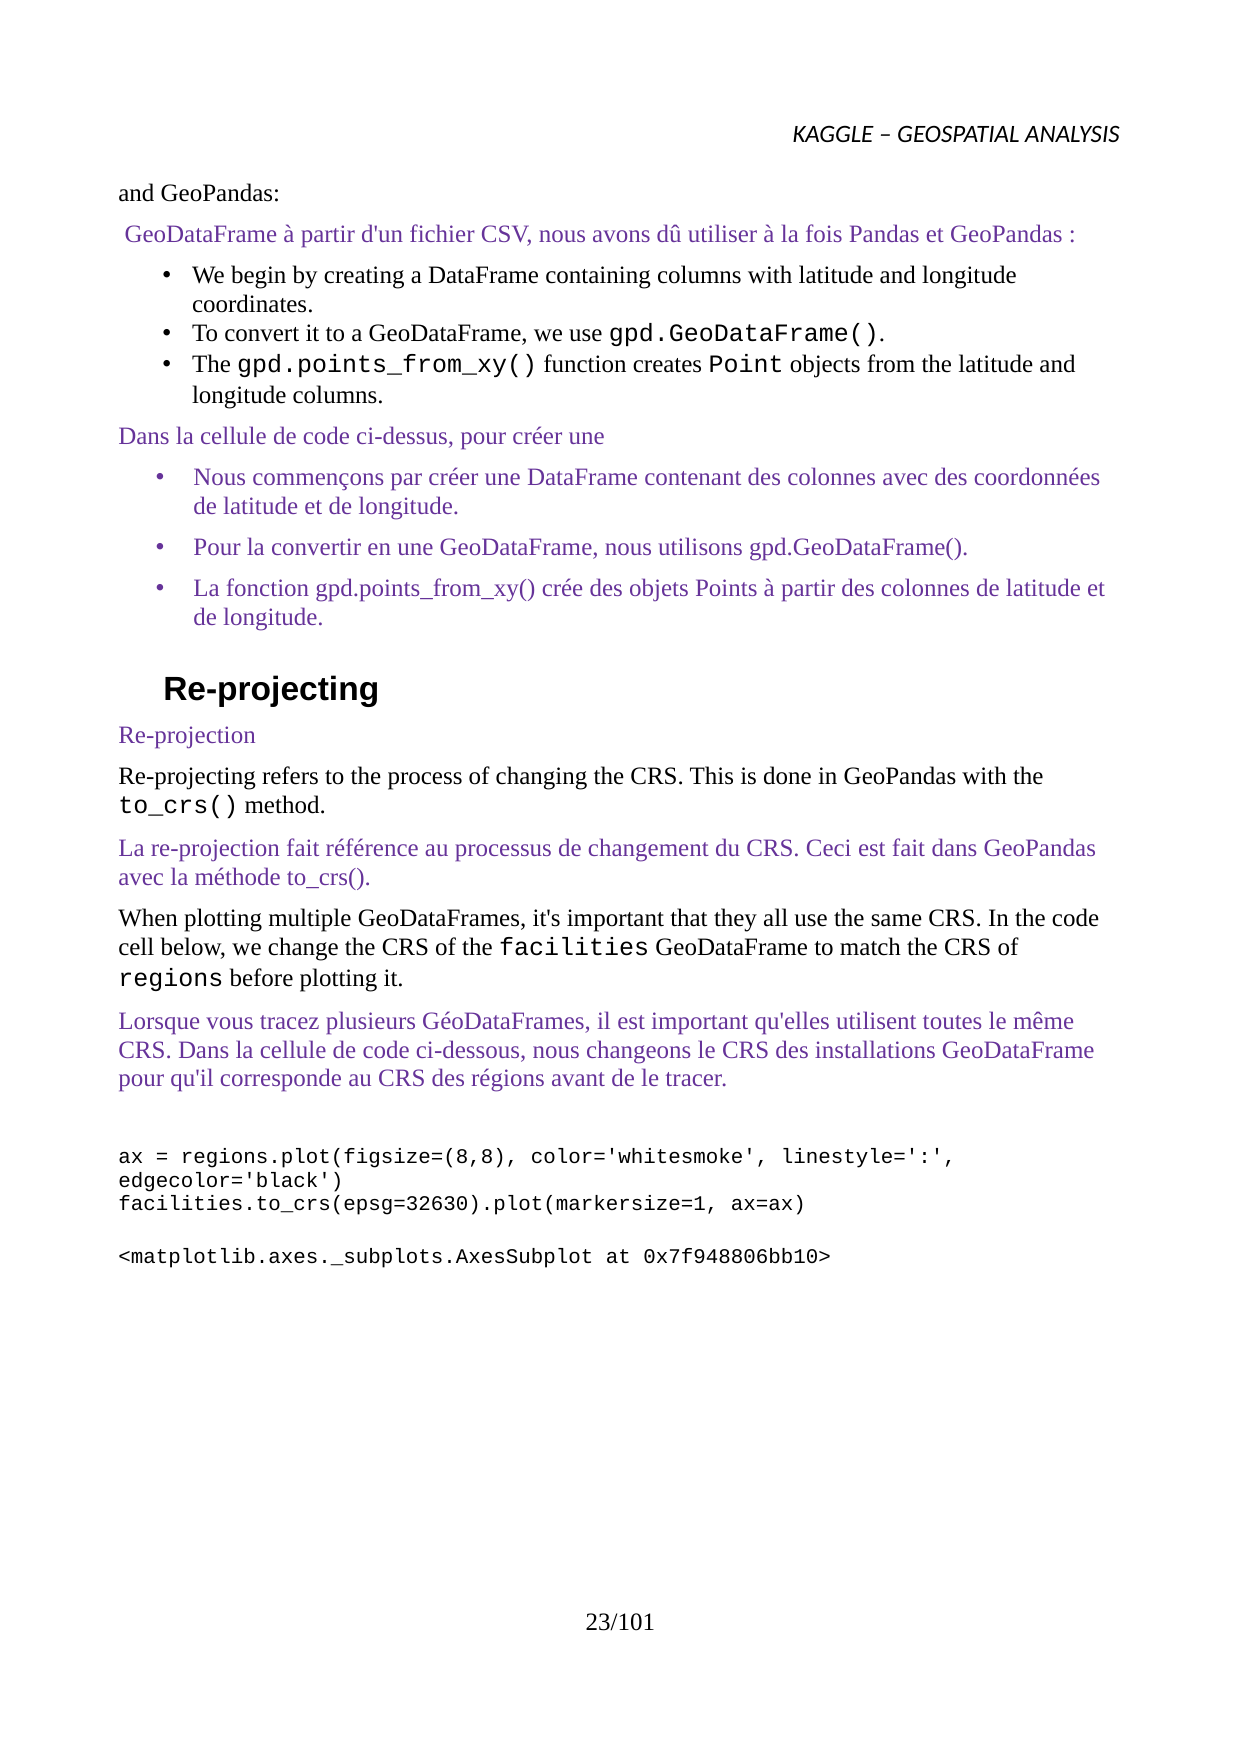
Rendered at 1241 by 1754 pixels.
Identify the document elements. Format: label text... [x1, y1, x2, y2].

text Dans la cellule de code ci-dessus, pour créer une [118, 421, 1122, 450]
text Re-projecting refers to the process of changing the CRS. This is done in GeoPandas with the to_crs() method. [118, 761, 1122, 821]
text Re-projection [118, 720, 1122, 748]
text GeoDataFrame à partir d'un fichier CSV, nous avons dû utiliser à la fois Pandas et GeoPandas : [118, 219, 1122, 248]
list The gpd.points_from_xy() function creates Point objects from the latitude and longitude columns. [162, 349, 1122, 408]
list Pour la convertir en une GeoDataFrame, nous utilisons gpd.GeoDataFrame(). [156, 532, 1122, 561]
text When plotting multiple GeoDataFrames, it's important that they all use the same CRS. In the code cell below, we change the CRS of the facilities GeoDataFrame to match the CRS of regions before plotting it. [118, 903, 1122, 993]
text La re-projection fait référence au processus de changement du CRS. Ceci est fait dans GeoPandas avec la méthode to_crs(). [118, 833, 1122, 891]
list Nous commençons par créer une DataFrame contenant des colonnes avec des coordonnées de latitude et de longitude. [156, 462, 1122, 520]
list We begin by creating a DataFrame containing columns with latitude and longitude coordinates. [162, 261, 1122, 318]
subtitle Re-projecting [118, 668, 1122, 707]
text and GeoPandas: [118, 178, 1122, 207]
text <matplotlib.axes._subplots.AxesSubplot at 0x7f948806bb10> [118, 1246, 1122, 1270]
list To convert it to a GeoDataFrame, we use gpd.GeoDataFrame(). [162, 318, 1122, 349]
text ax = regions.plot(figsize=(8,8), color='whitesmoke', linestyle=':', edgecolor='black') [118, 1146, 1122, 1193]
list La fonction gpd.points_from_xy() crée des objets Points à partir des colonnes de latitude et de longitude. [156, 573, 1122, 631]
text Lorsque vous tracez plusieurs GéoDataFrames, il est important qu'elles utilisent toutes le même CRS. Dans la cellule de code ci-dessous, nous changeons le CRS des installations GeoDataFrame pour qu'il corresponde au CRS des régions avant de le tracer. [118, 1006, 1122, 1092]
text facilities.to_crs(epsg=32630).plot(markersize=1, ax=ax) [118, 1193, 1122, 1217]
